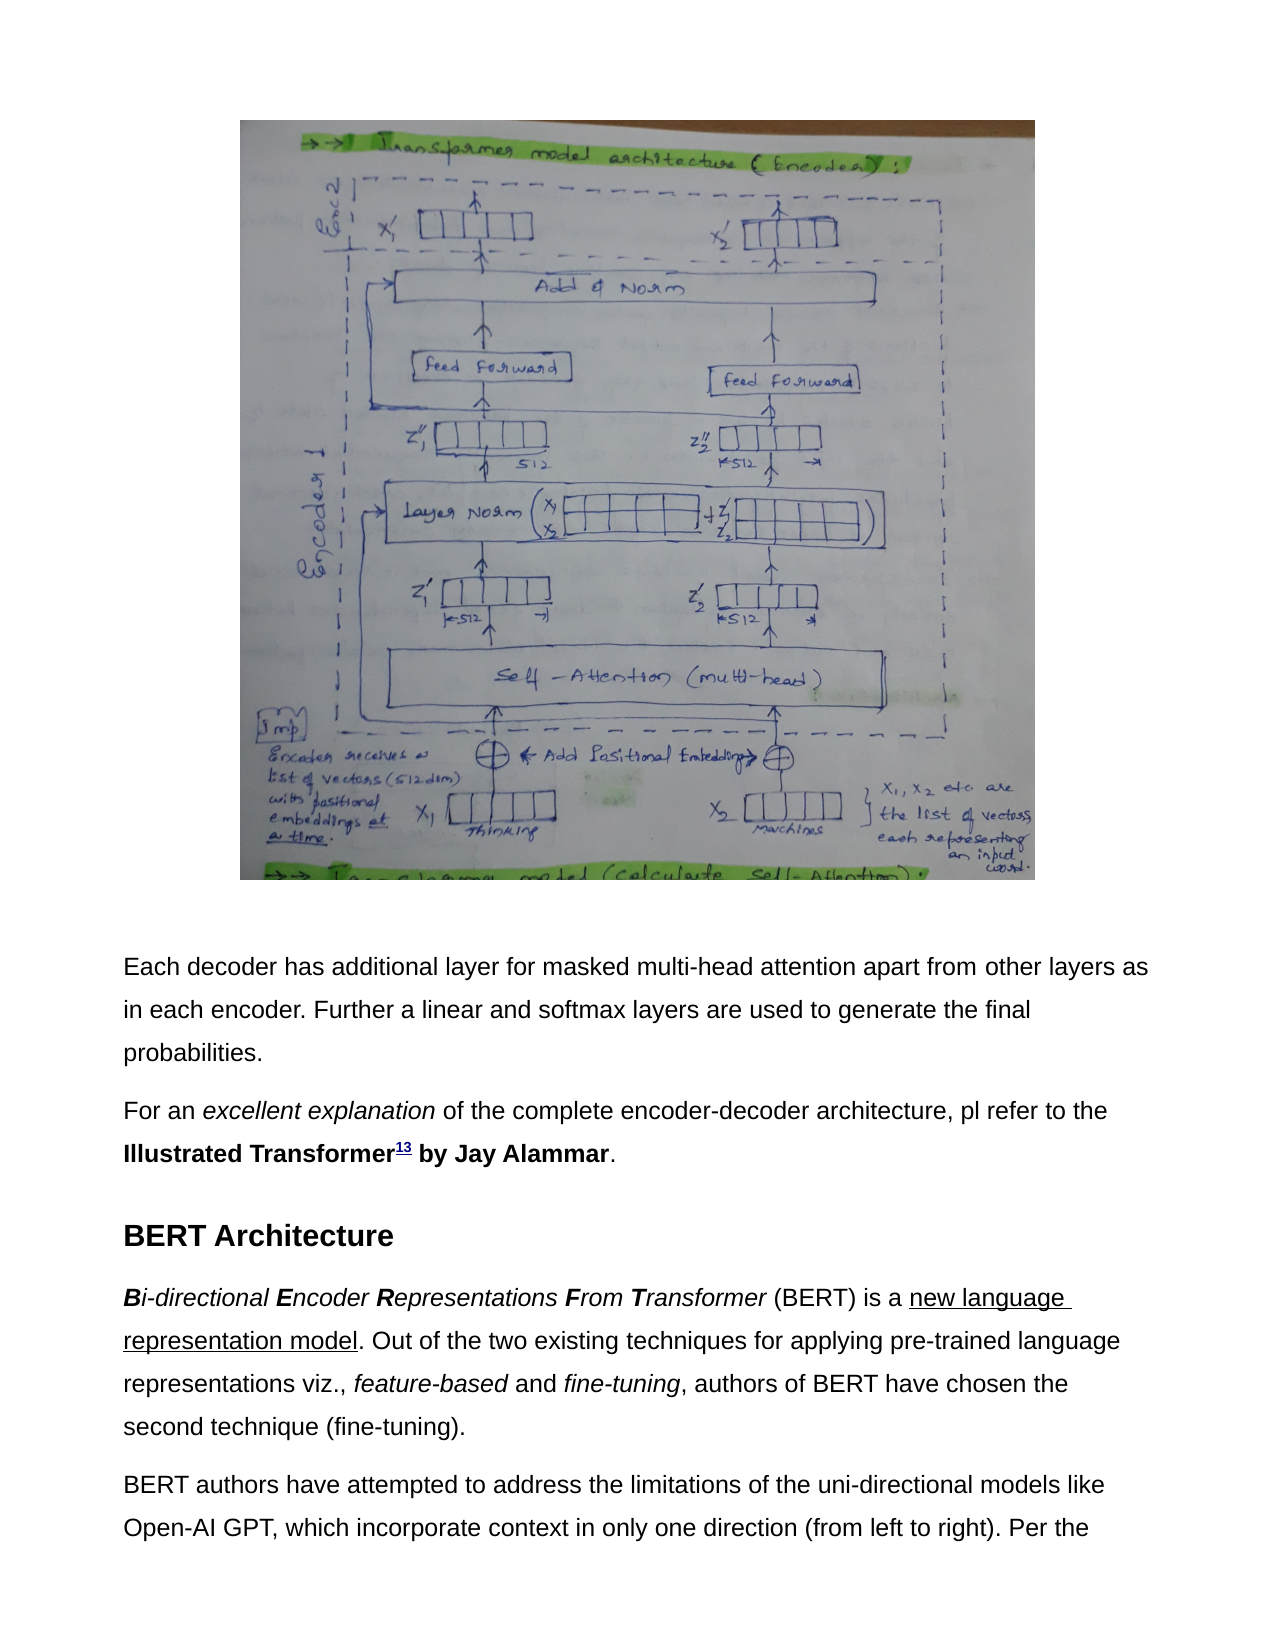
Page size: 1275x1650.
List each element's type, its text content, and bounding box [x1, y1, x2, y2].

text Each decoder has additional layer for masked multi-head attention apart from other layers as in each encoder. Further a linear and softmax layers are used to generate the final probabilities. [123, 952, 1152, 1067]
text Bi-directional Encoder Representations From Transformer (BERT) is a new language representation model. Out of the two existing techniques for applying pre-trained language representations viz., feature-based and fine-tuning, authors of BERT have chosen the second technique (fine-tuning). [123, 1283, 1152, 1441]
text For an excellent explanation of the complete encoder-decoder architecture, pl refer to the Illustrated Transformer13 by Jay Alammar. [123, 1096, 1152, 1168]
text BERT authors have attempted to address the limitations of the uni-directional models like Open-AI GPT, which incorporate context in only one direction (from left to right). Per the [123, 1470, 1152, 1542]
picture [240, 120, 1035, 880]
subtitle BERT Architecture [123, 1218, 1152, 1253]
